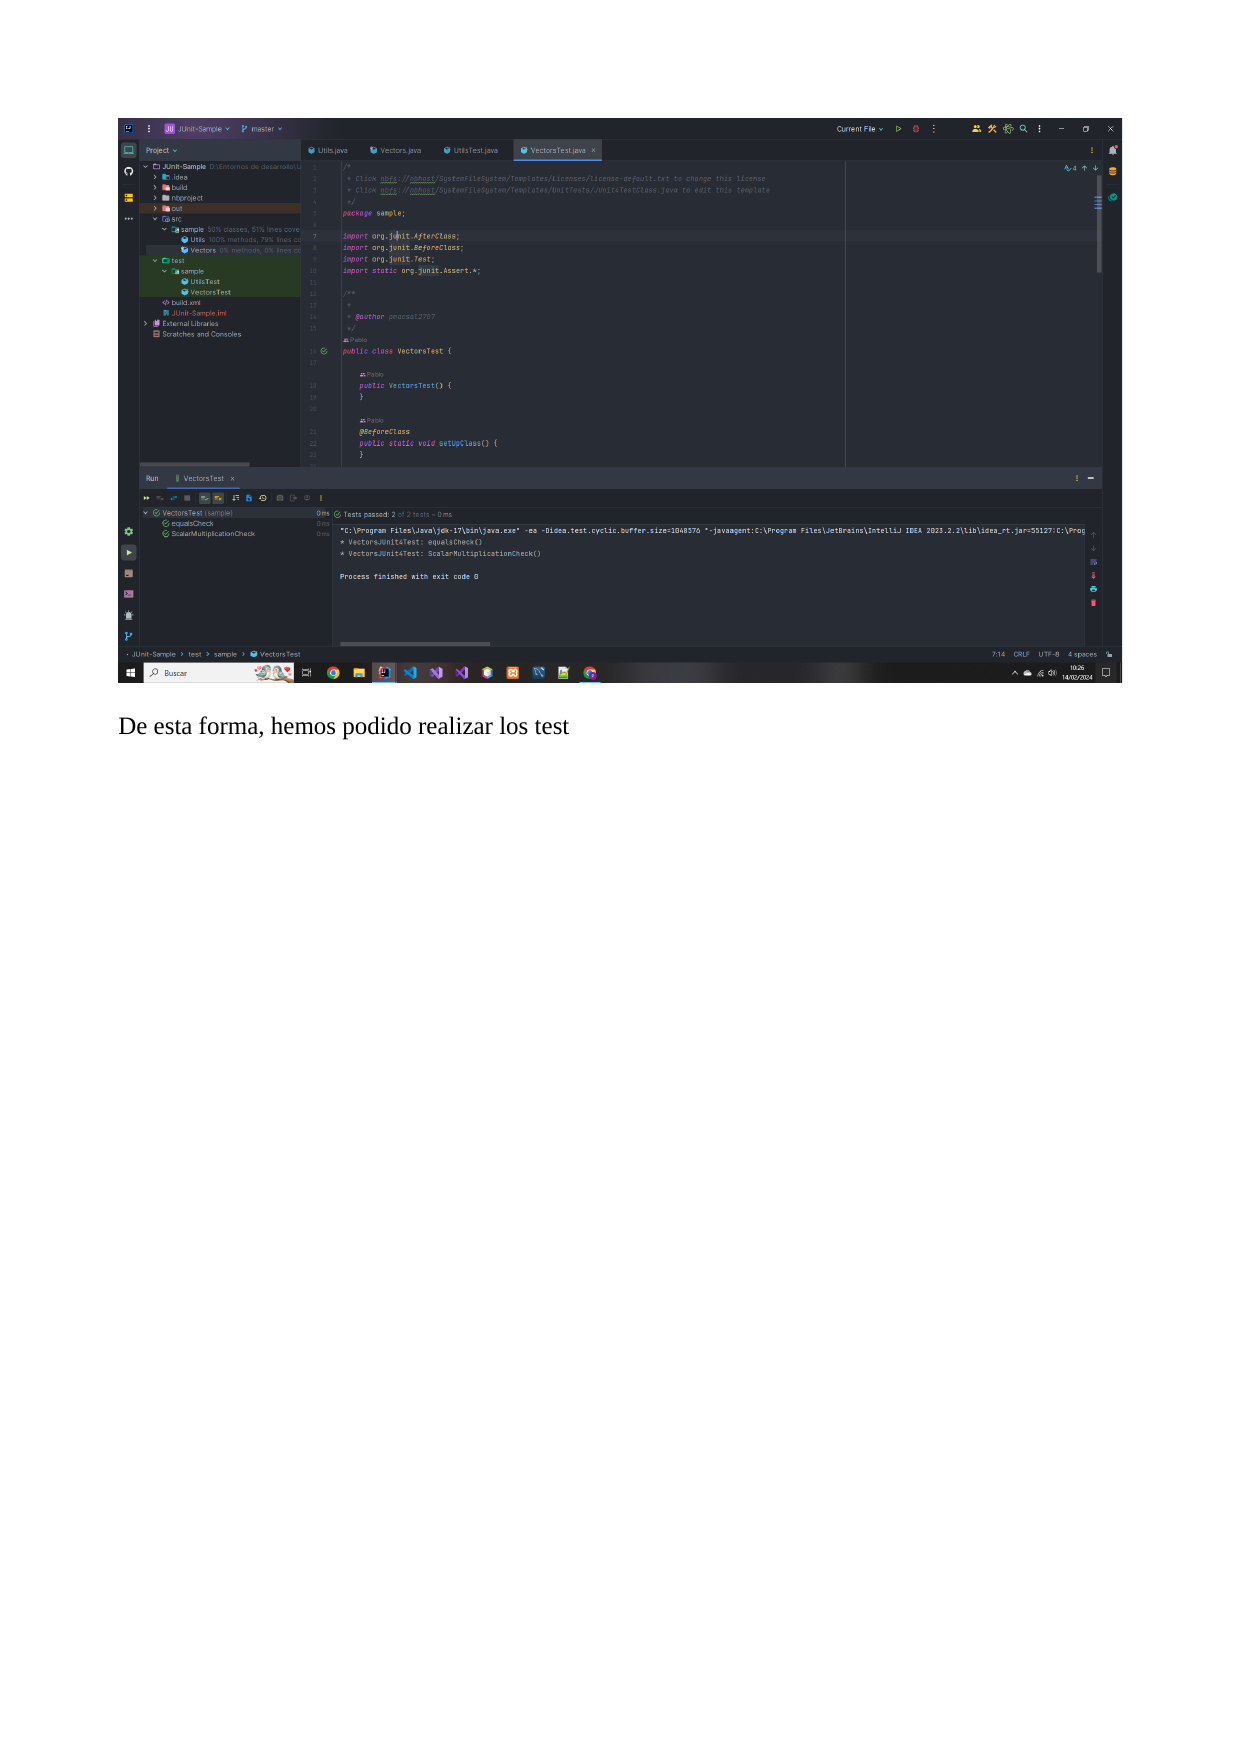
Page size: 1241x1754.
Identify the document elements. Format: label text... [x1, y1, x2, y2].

picture [118, 118, 1123, 683]
text De esta forma, hemos podido realizar los test [118, 711, 1122, 740]
